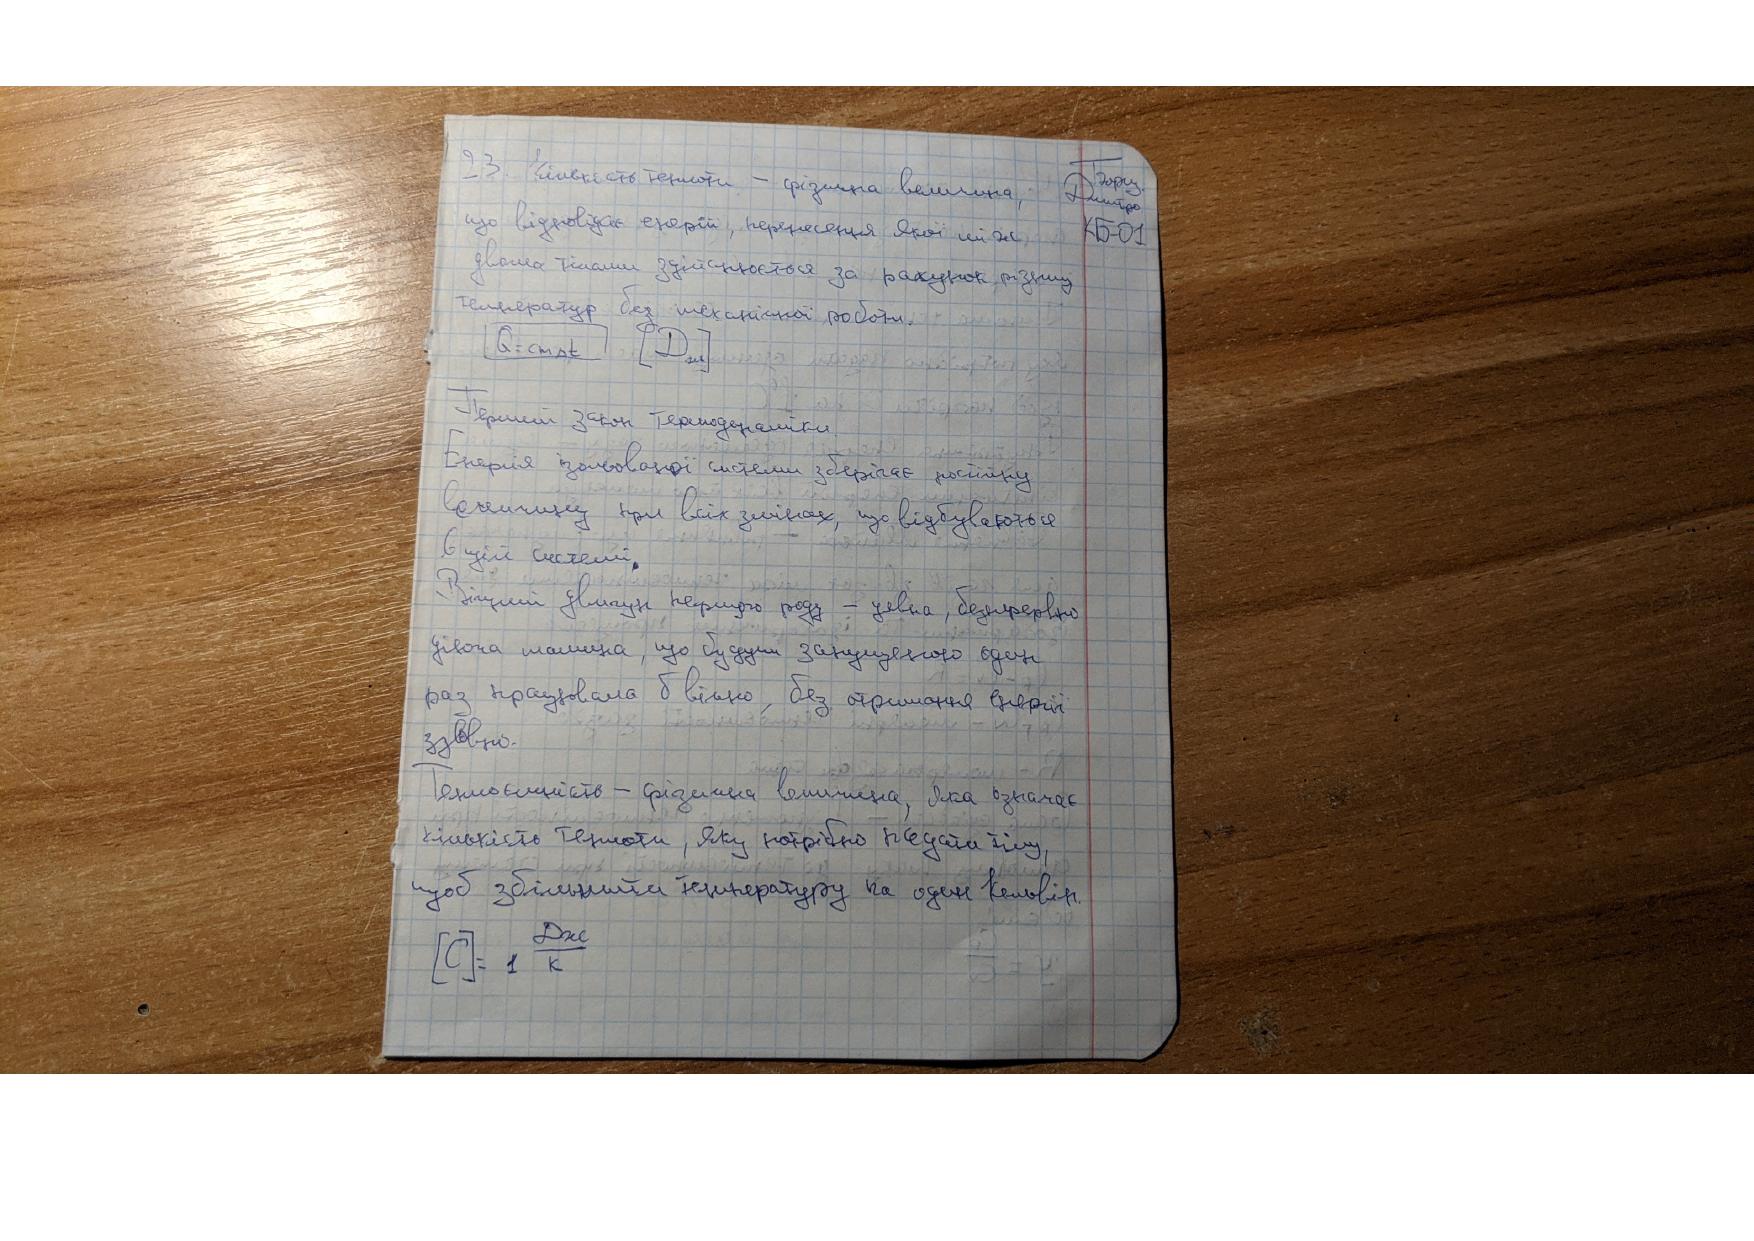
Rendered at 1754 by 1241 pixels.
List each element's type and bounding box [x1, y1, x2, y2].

picture [0, 86, 1754, 1074]
